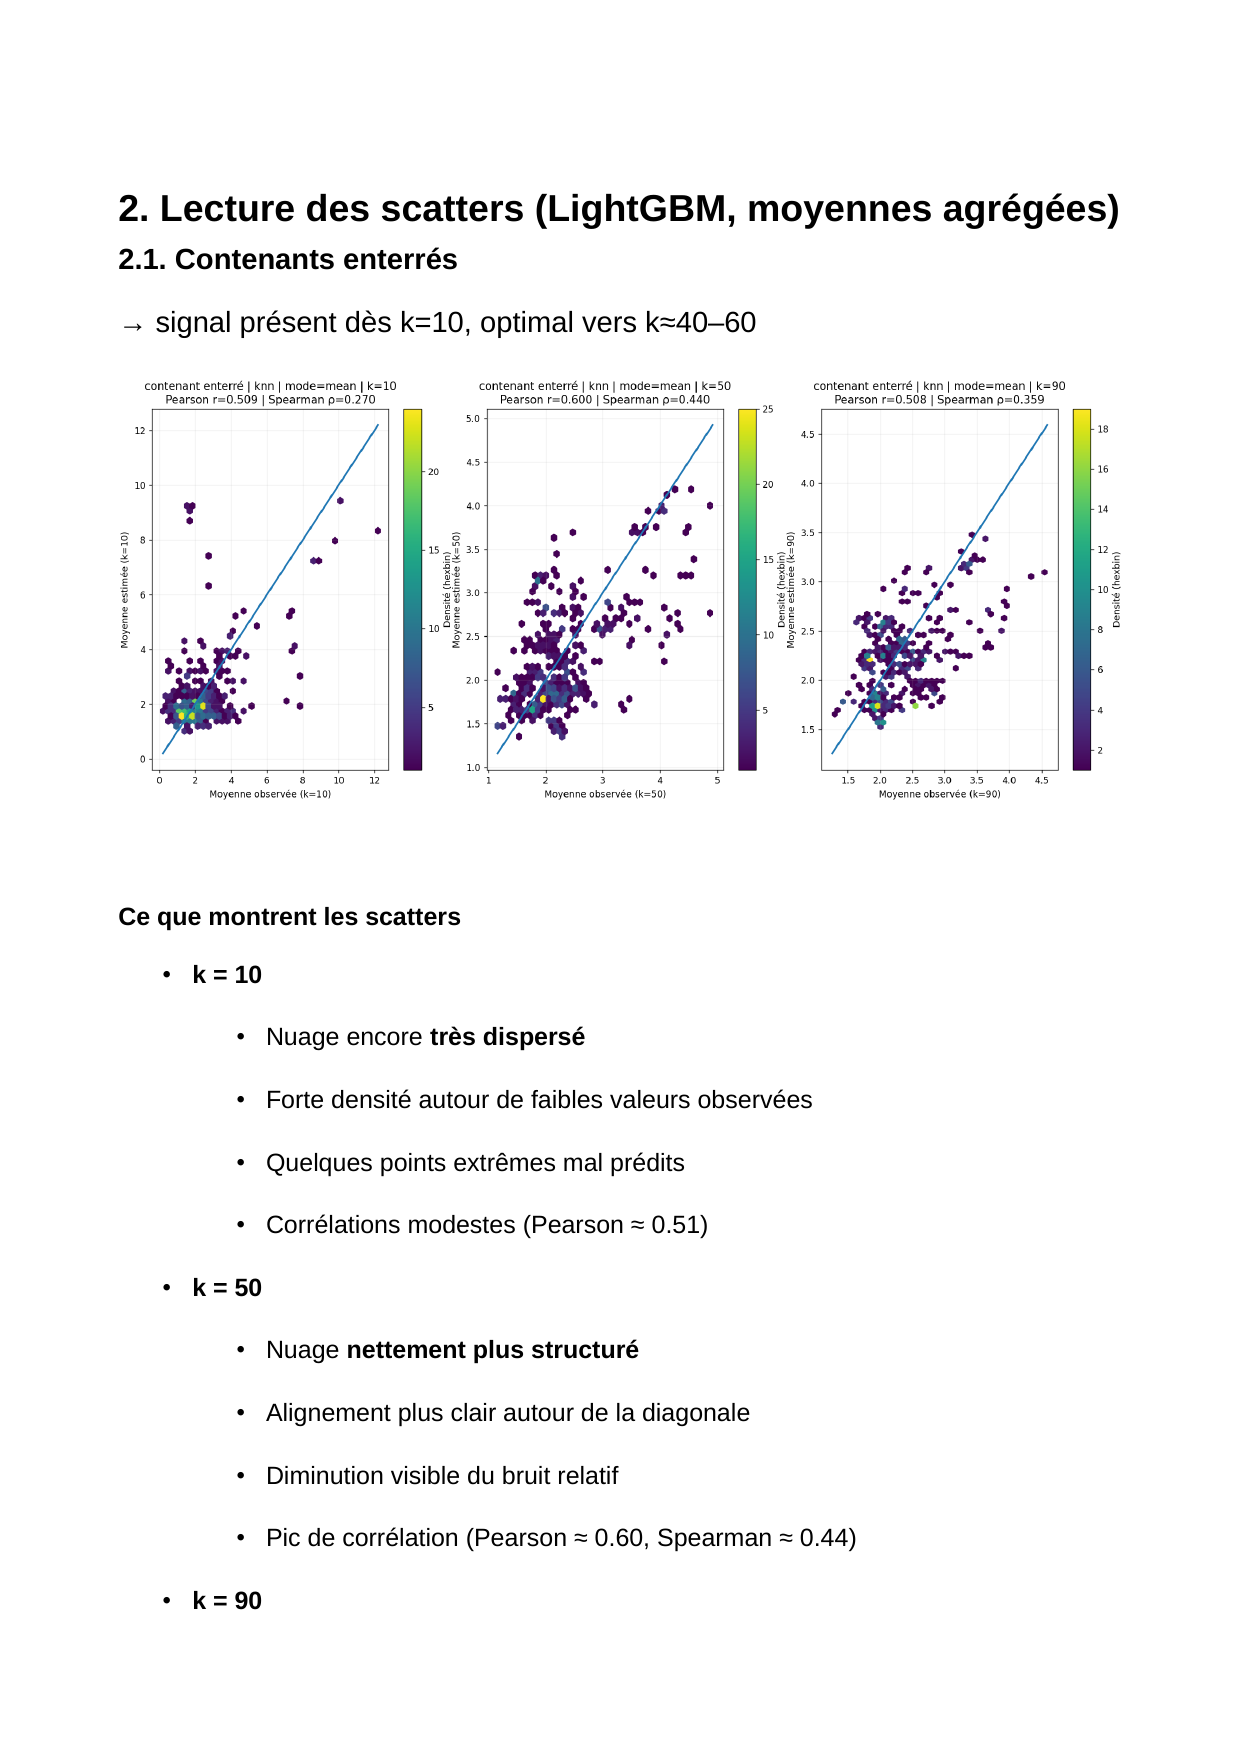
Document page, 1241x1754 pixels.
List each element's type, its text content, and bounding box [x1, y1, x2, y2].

list k = 90 [162, 1586, 1122, 1615]
list k = 10 [162, 960, 1122, 989]
list k = 50 [162, 1273, 1122, 1302]
subtitle Ce que montrent les scatters [118, 902, 1122, 930]
subtitle 2.1. Contenants enterrés [118, 242, 1122, 276]
list Nuage encore très dispersé [236, 1022, 1122, 1051]
subtitle → signal présent dès k=10, optimal vers k≈40–60 [118, 305, 1122, 339]
list Nuage nettement plus structuré [236, 1335, 1122, 1364]
list Diminution visible du bruit relatif [236, 1461, 1122, 1489]
subtitle 2. Lecture des scatters (LightGBM, moyennes agrégées) [118, 187, 1122, 230]
picture [118, 368, 1123, 806]
list Forte densité autour de faibles valeurs observées [236, 1085, 1122, 1114]
list Quelques points extrêmes mal prédits [236, 1148, 1122, 1176]
list Pic de corrélation (Pearson ≈ 0.60, Spearman ≈ 0.44) [236, 1523, 1122, 1552]
list Corrélations modestes (Pearson ≈ 0.51) [236, 1210, 1122, 1239]
list Alignement plus clair autour de la diagonale [236, 1398, 1122, 1427]
